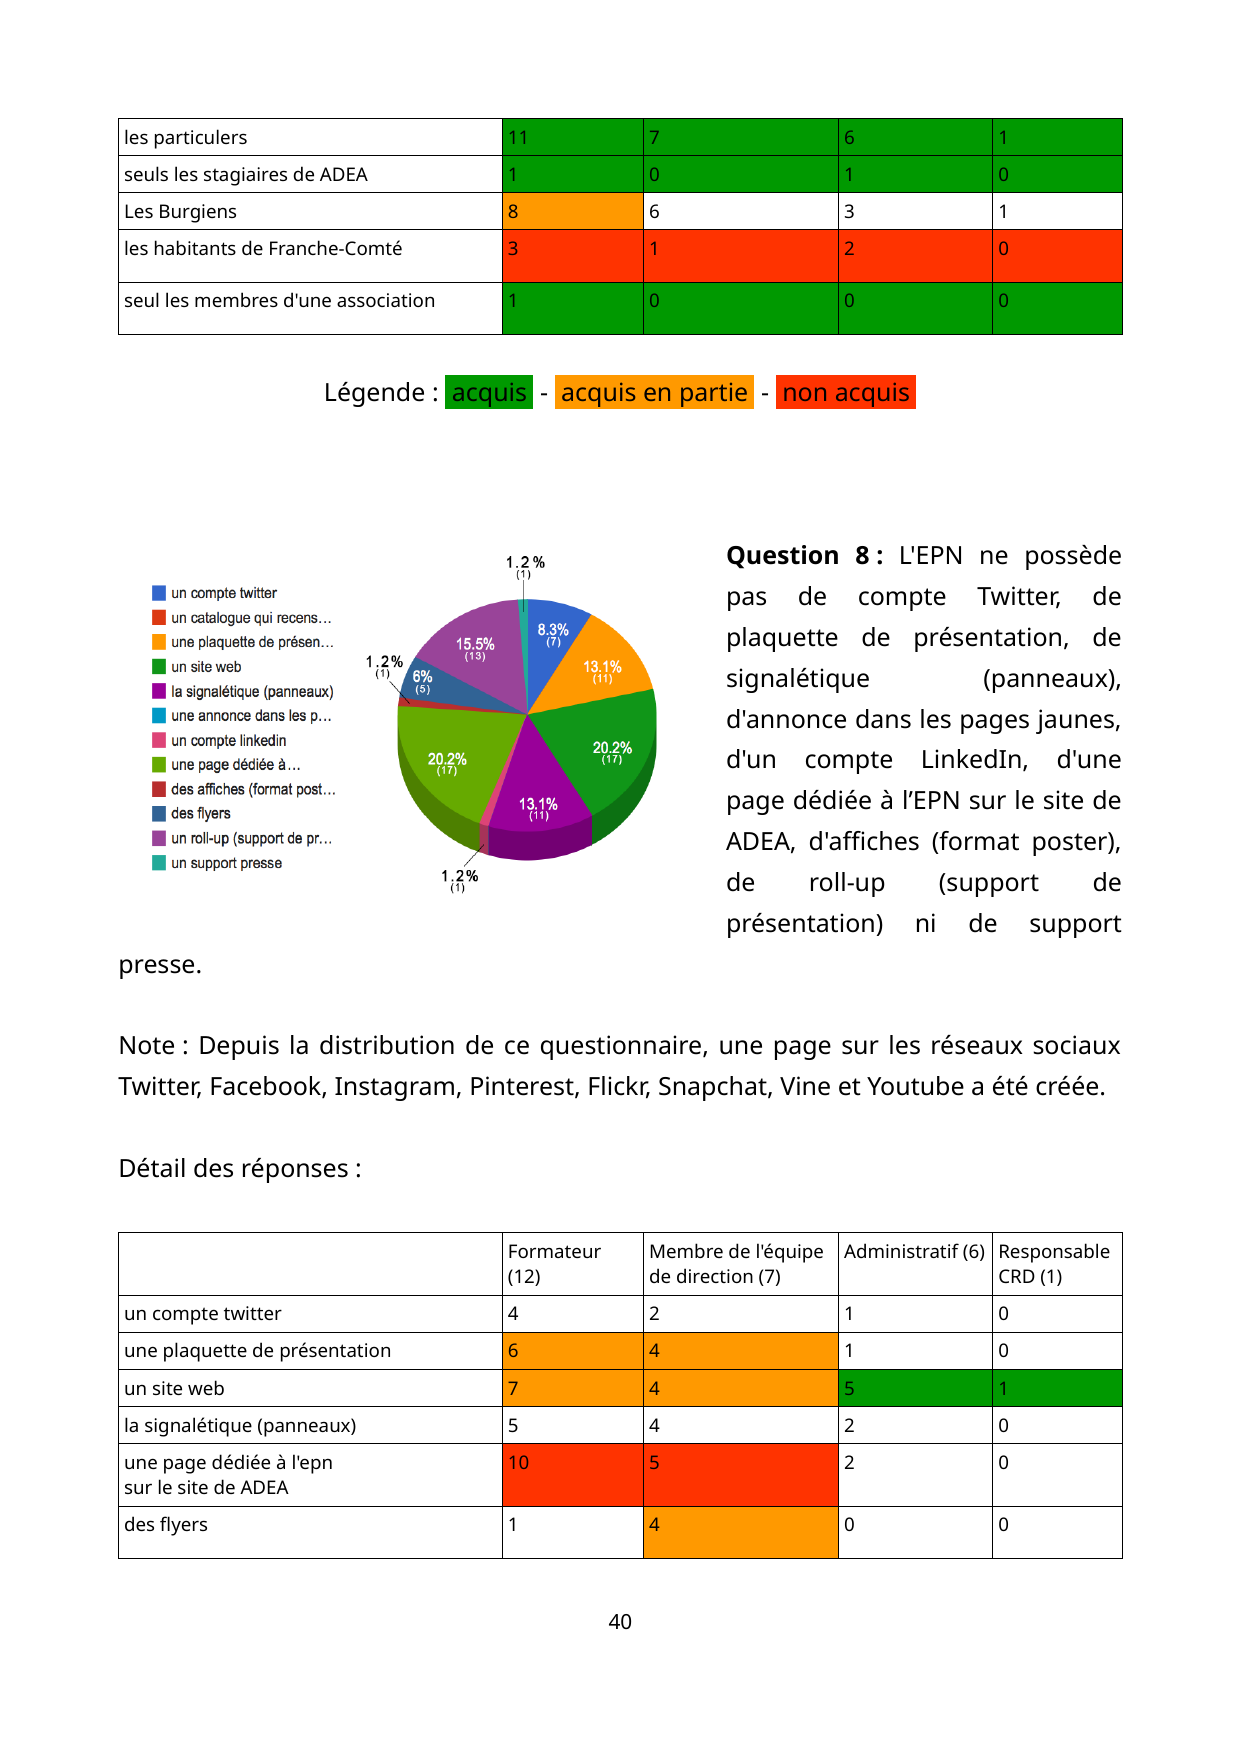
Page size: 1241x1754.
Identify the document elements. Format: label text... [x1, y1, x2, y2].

table_cell 6 [839, 119, 992, 155]
table_cell une page dédiée à l'epn sur le site de ADEA [119, 1444, 502, 1506]
table_cell 0 [839, 283, 992, 334]
table_cell seuls les stagiaires de ADEA [119, 156, 502, 192]
table_cell 0 [644, 156, 838, 192]
table_cell 1 [503, 156, 643, 192]
table_cell 4 [644, 1370, 838, 1406]
table_cell la signalétique (panneaux) [119, 1407, 502, 1443]
table_cell 3 [839, 193, 992, 229]
table_cell 8 [503, 193, 643, 229]
table_cell seul les membres d'une association [119, 283, 502, 334]
table_cell 5 [503, 1407, 643, 1443]
table_cell une plaquette de présentation [119, 1333, 502, 1369]
table_cell 3 [503, 230, 643, 282]
table_cell un site web [119, 1370, 502, 1406]
table_cell 7 [503, 1370, 643, 1406]
picture [122, 549, 726, 910]
table_cell 5 [839, 1370, 992, 1406]
table_cell 0 [993, 1507, 1122, 1558]
table_cell les habitants de Franche-Comté [119, 230, 502, 282]
table_cell 0 [993, 156, 1122, 192]
table_cell 7 [644, 119, 838, 155]
table_cell Les Burgiens [119, 193, 502, 229]
table_cell 2 [839, 230, 992, 282]
table_header Responsable CRD (1) [993, 1233, 1122, 1295]
table_cell 1 [993, 119, 1122, 155]
table_cell 1 [839, 1333, 992, 1369]
table_cell 1 [644, 230, 838, 282]
table_cell des flyers [119, 1507, 502, 1558]
table_cell un compte twitter [119, 1296, 502, 1332]
table_header Membre de l'équipe de direction (7) [644, 1233, 838, 1295]
table_cell 0 [993, 230, 1122, 282]
table_cell 0 [993, 1296, 1122, 1332]
table_cell 1 [993, 193, 1122, 229]
table_cell 5 [644, 1444, 838, 1506]
table_cell 6 [503, 1333, 643, 1369]
table_cell 4 [644, 1507, 838, 1558]
text Légende : acquis - acquis en partie - non acquis [118, 375, 1122, 409]
table_cell 0 [839, 1507, 992, 1558]
text Question 8 : L'EPN ne possède pas de compte Twitter, de plaquette de présentation, de signalétique (panneaux), d'annonce dans les pages jaunes, d'un compte LinkedIn, d'une page dédiée à l’EPN sur le site de ADEA, d'affiches (format poster), de roll-up (support de présentation) ni de support presse. [118, 538, 1122, 980]
table_cell 1 [503, 283, 643, 334]
table_cell 0 [993, 1333, 1122, 1369]
table_cell 1 [993, 1370, 1122, 1406]
table_cell 6 [644, 193, 838, 229]
table_cell 2 [644, 1296, 838, 1332]
table_cell 11 [503, 119, 643, 155]
table_cell 0 [993, 283, 1122, 334]
table_cell 1 [839, 1296, 992, 1332]
table_header Administratif (6) [839, 1233, 992, 1295]
text Note : Depuis la distribution de ce questionnaire, une page sur les réseaux sociaux Twitter, Facebook, Instagram, Pinterest, Flickr, Snapchat, Vine et Youtube a été créée. [118, 1028, 1122, 1103]
table_cell 0 [993, 1444, 1122, 1506]
table_header [119, 1233, 502, 1295]
table_cell 4 [644, 1407, 838, 1443]
table_cell les particulers [119, 119, 502, 155]
table_cell 0 [644, 283, 838, 334]
table_cell 1 [839, 156, 992, 192]
table_cell 1 [503, 1507, 643, 1558]
table_cell 4 [503, 1296, 643, 1332]
table_header Formateur (12) [503, 1233, 643, 1295]
table_cell 4 [644, 1333, 838, 1369]
table_cell 2 [839, 1444, 992, 1506]
table_cell 2 [839, 1407, 992, 1443]
table_cell 0 [993, 1407, 1122, 1443]
table_cell 10 [503, 1444, 643, 1506]
text Détail des réponses : [118, 1151, 1122, 1184]
